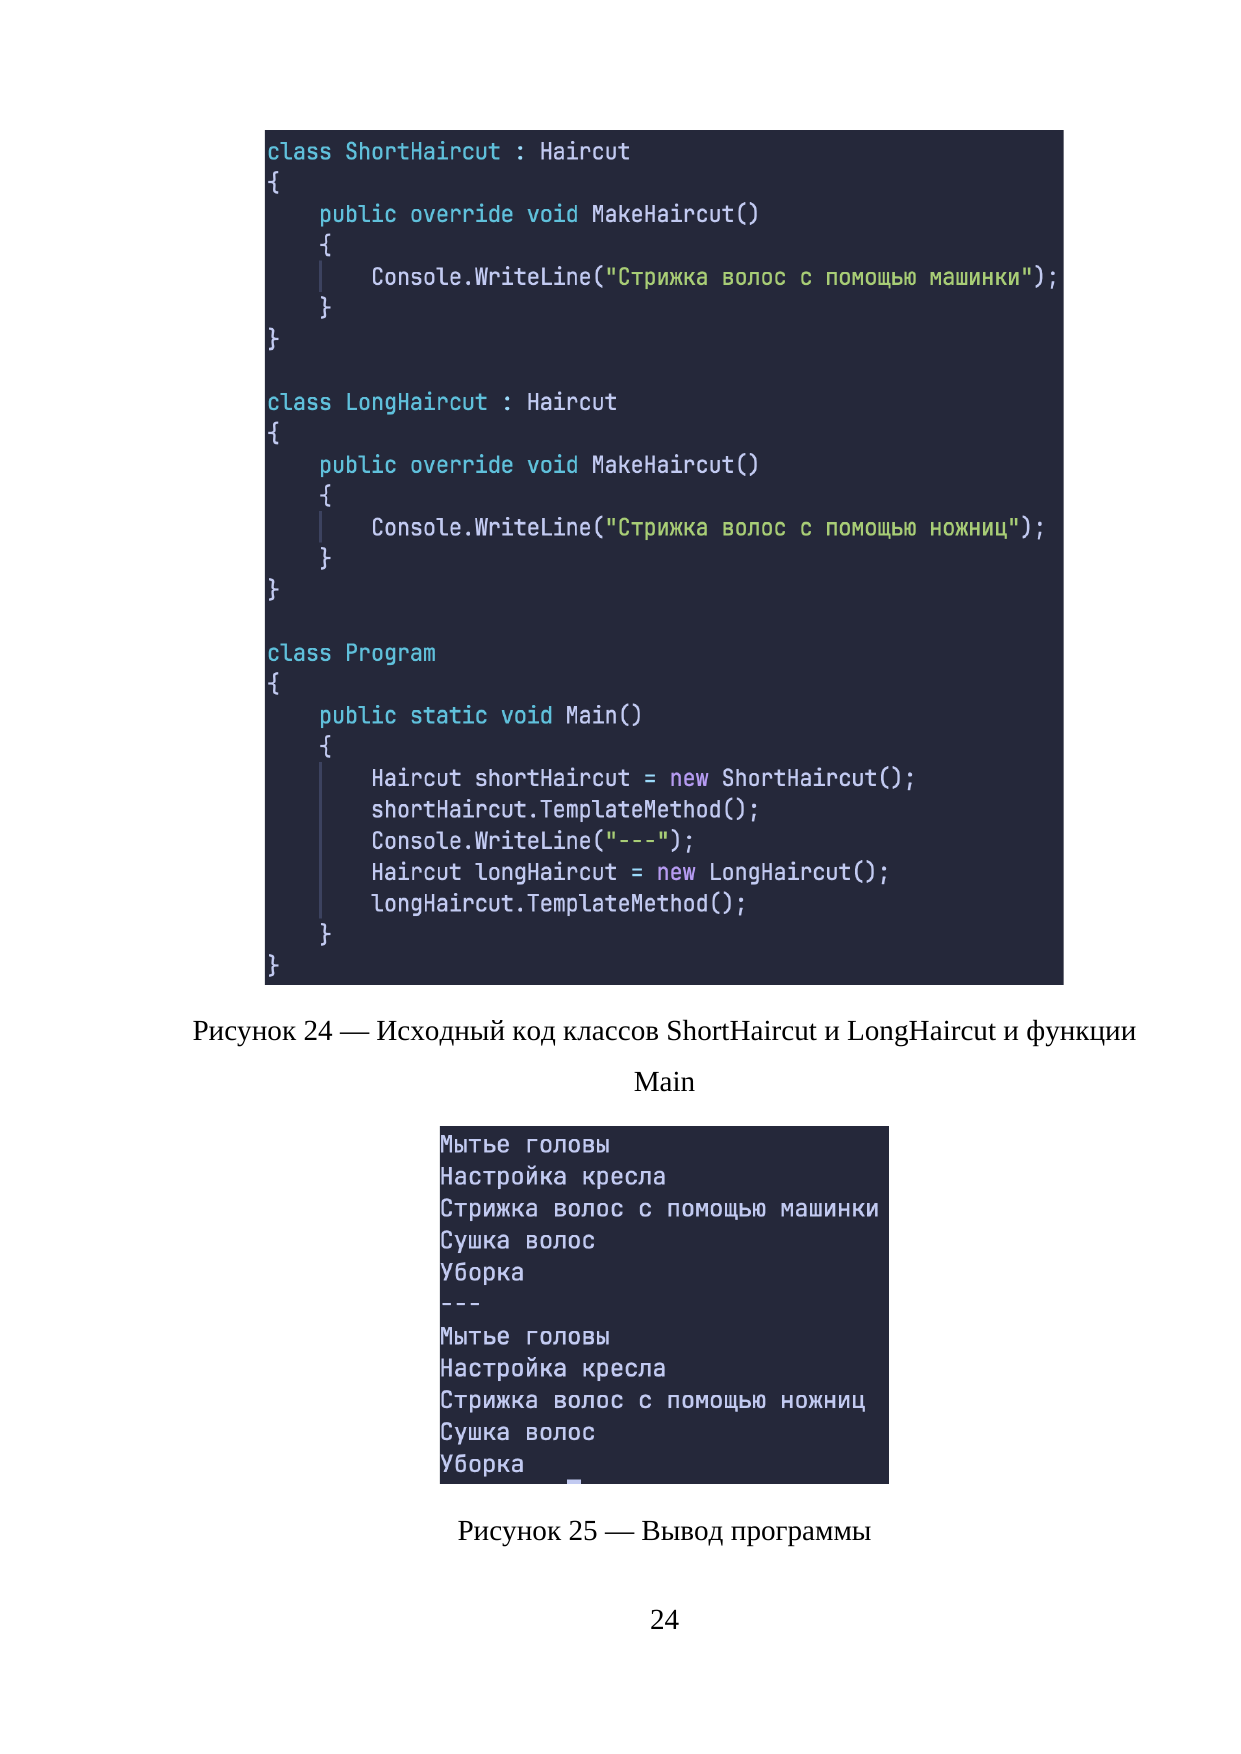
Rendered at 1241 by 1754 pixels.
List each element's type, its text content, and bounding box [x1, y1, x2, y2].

text Рисунок 25 — Вывод программы [334, 1127, 994, 1546]
picture [439, 1126, 889, 1484]
text Рисунок 24 — Исходный код классов ShortHaircut и LongHaircut и функции Main [177, 131, 1152, 1097]
picture [264, 130, 1064, 985]
